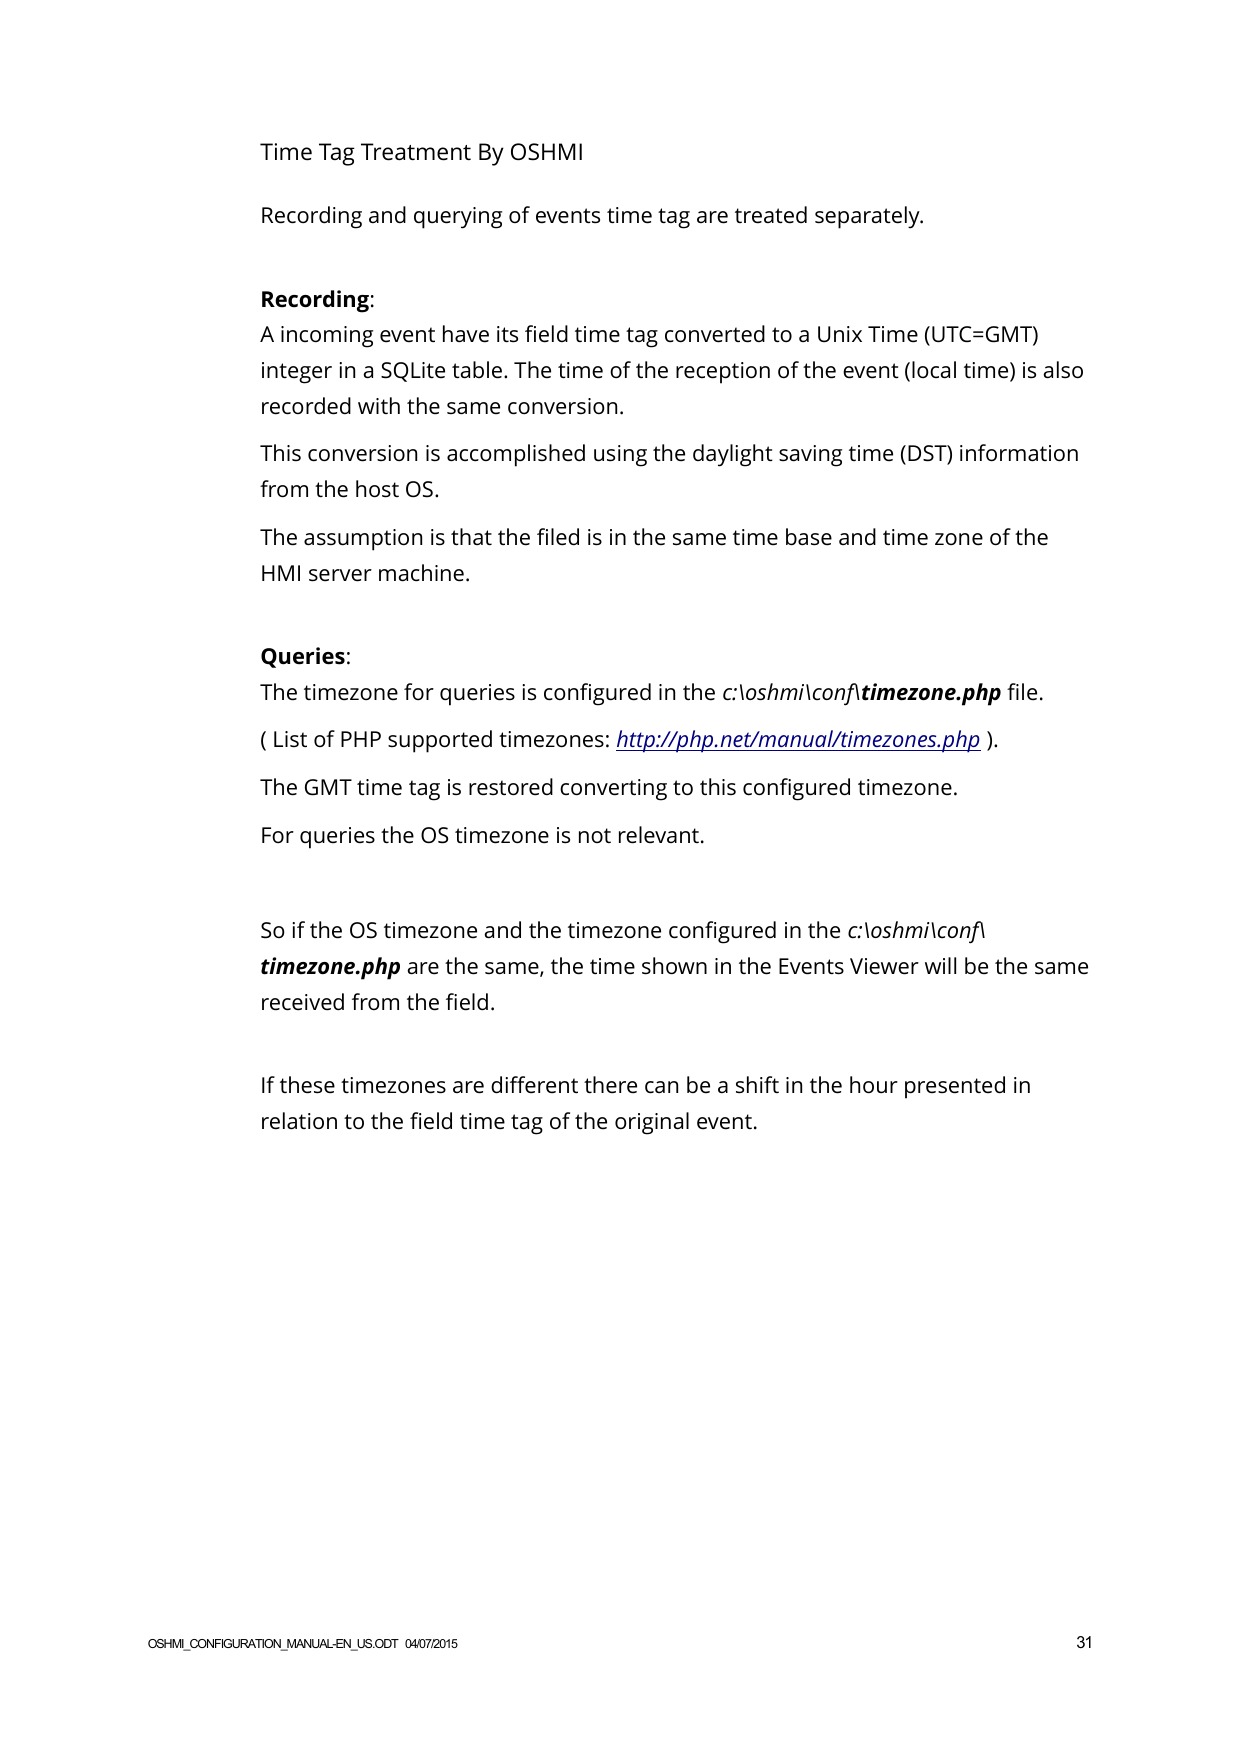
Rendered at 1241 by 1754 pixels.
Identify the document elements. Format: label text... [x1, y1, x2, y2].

subtitle Time Tag Treatment By OSHMI [260, 136, 1093, 167]
text This conversion is accomplished using the daylight saving time (DST) information from the host OS. [260, 438, 1093, 504]
text Queries: The timezone for queries is configured in the c:\oshmi\conf\timezone.php file. [260, 605, 1093, 707]
text For queries the OS timezone is not relevant. [260, 820, 1093, 850]
text ( List of PHP supported timezones: http://php.net/manual/timezones.php ). [260, 724, 1093, 754]
text The GMT time tag is restored converting to this configured timezone. [260, 772, 1093, 802]
text Recording and querying of events time tag are treated separately. [260, 200, 1093, 230]
text Recording: A incoming event have its field time tag converted to a Unix Time (UTC=GMT) integer in a SQLite table. The time of the reception of the event (local time) is also recorded with the same conversion. [260, 248, 1093, 421]
text So if the OS timezone and the timezone configured in the c:\oshmi\conf\timezone.php are the same, the time shown in the Events Viewer will be the same received from the field. [260, 915, 1093, 1052]
text If these timezones are different there can be a shift in the hour presented in relation to the field time tag of the original event. [260, 1070, 1093, 1136]
text The assumption is that the filed is in the same time base and time zone of the HMI server machine. [260, 522, 1093, 587]
